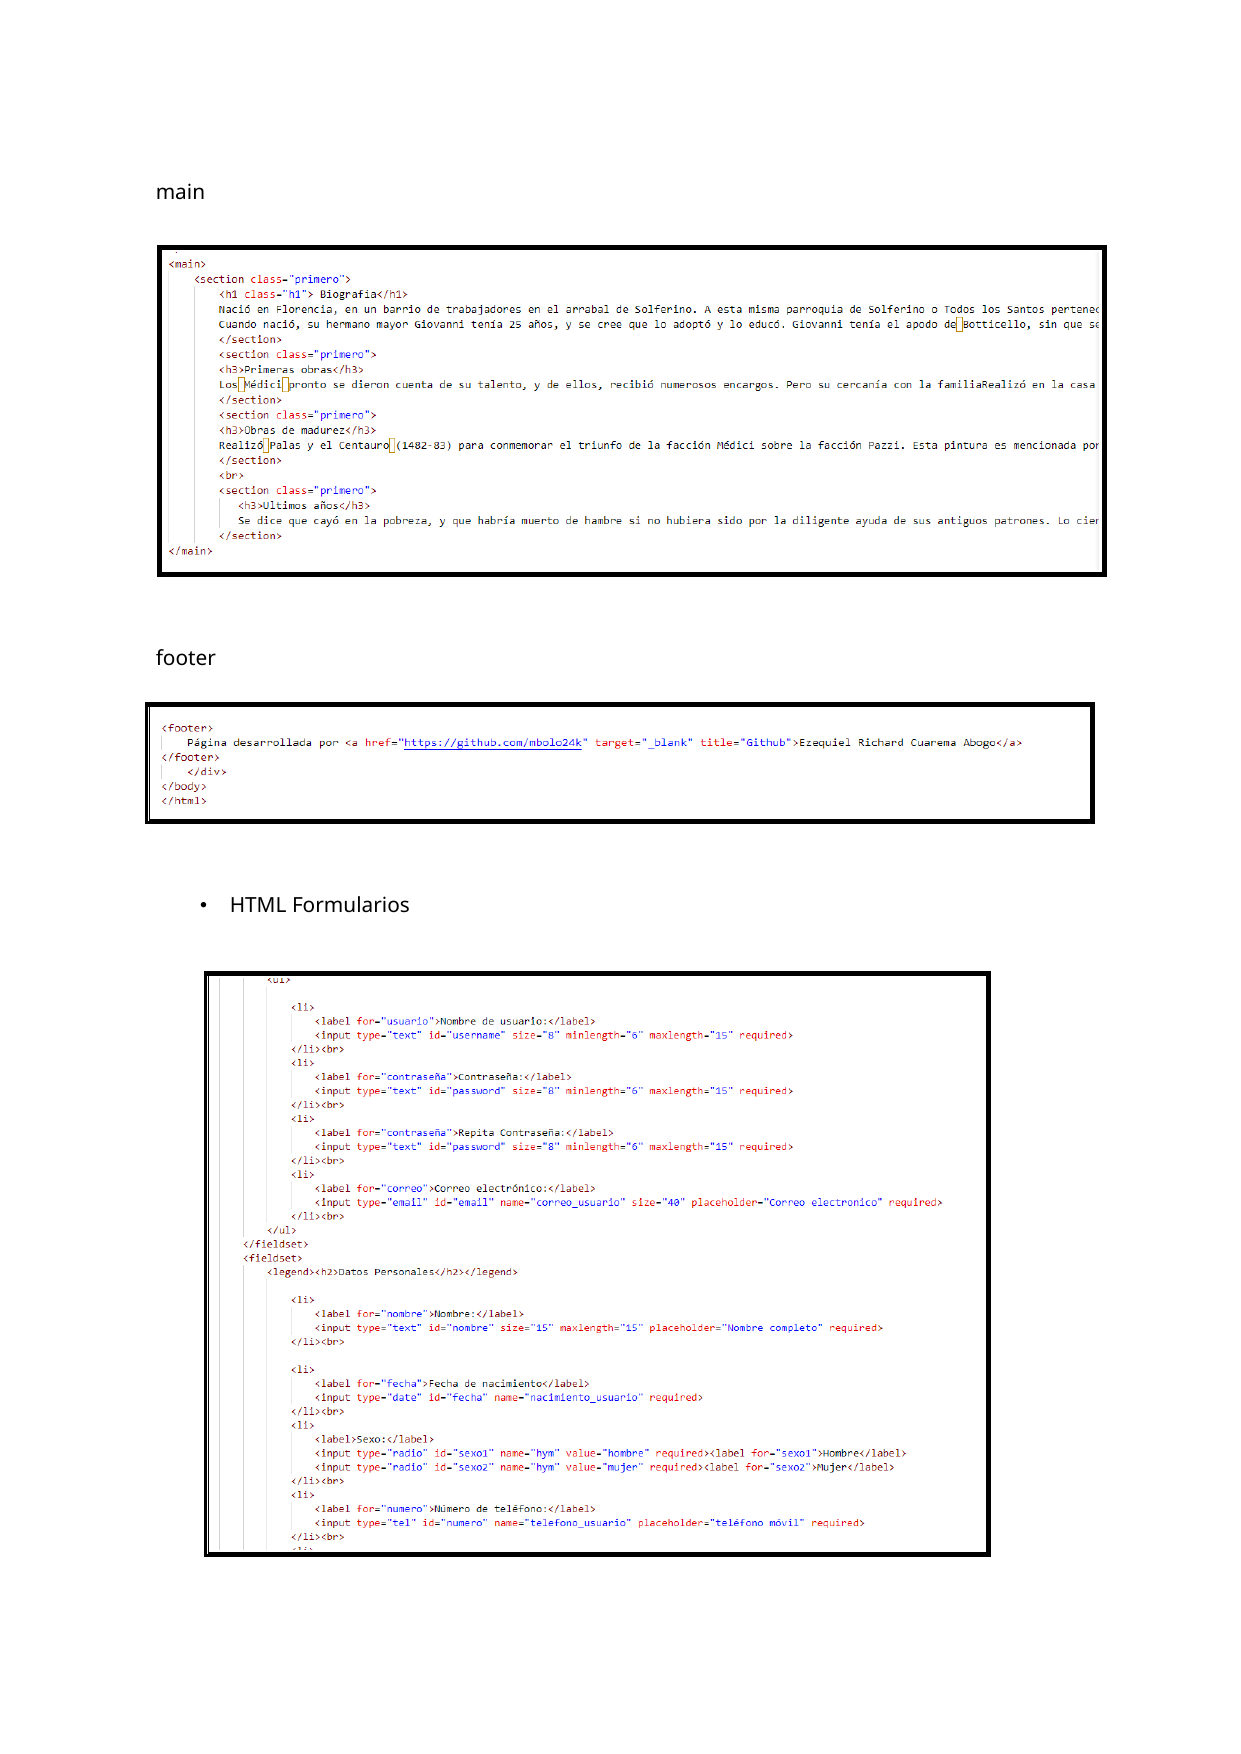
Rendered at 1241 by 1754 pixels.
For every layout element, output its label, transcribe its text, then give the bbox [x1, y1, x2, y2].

picture [164, 252, 1100, 570]
text footer [156, 643, 1106, 672]
picture [152, 710, 1088, 817]
list HTML Formularios [200, 890, 1106, 919]
picture [211, 978, 984, 1550]
text main [156, 177, 1106, 206]
